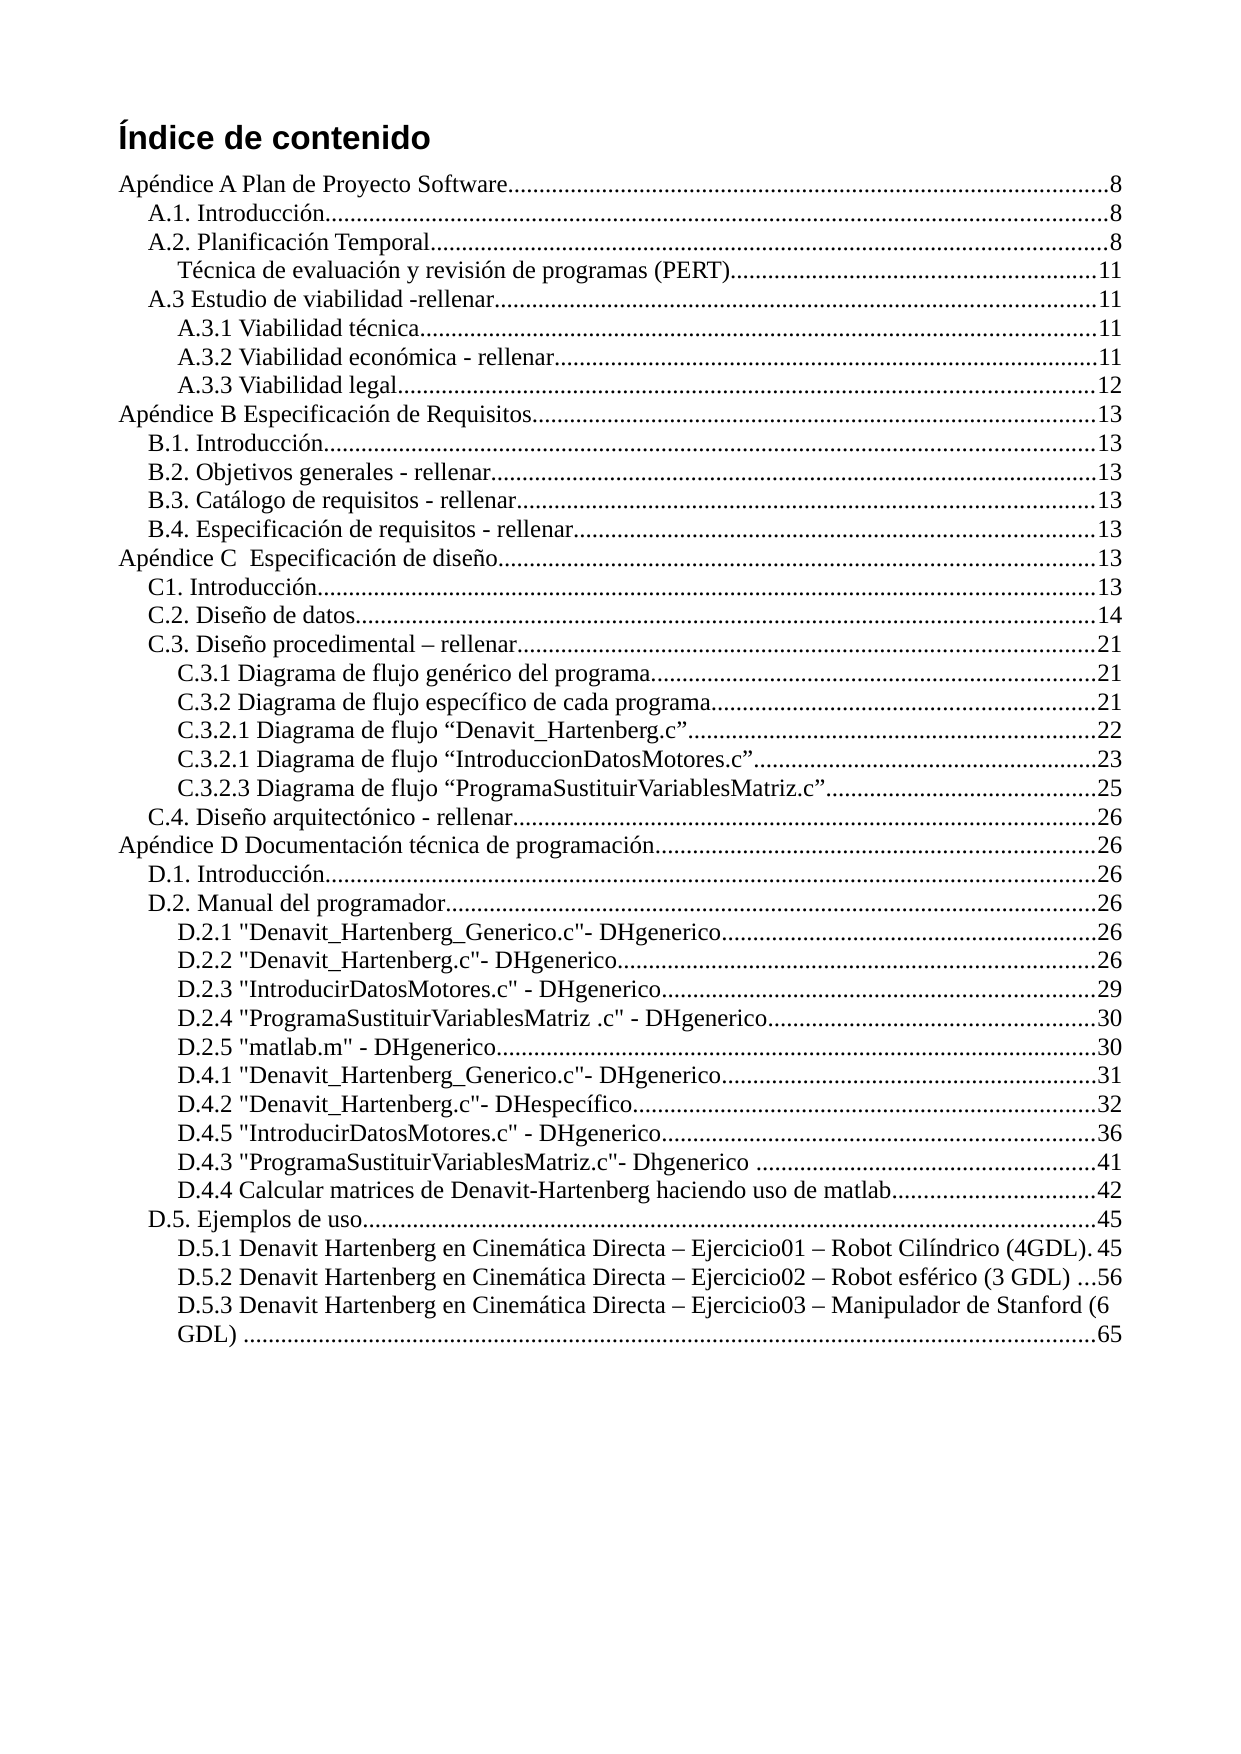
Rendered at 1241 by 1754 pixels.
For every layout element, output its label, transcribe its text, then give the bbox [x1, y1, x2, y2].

text B.2. Objetivos generales - rellenar 13 [148, 457, 1122, 485]
text C.3.2.3 Diagrama de flujo “ProgramaSustituirVariablesMatriz.c” 25 [177, 773, 1122, 802]
text D.1. Introducción 26 [148, 859, 1122, 888]
text A.3.3 Viabilidad legal 12 [177, 370, 1122, 399]
text D.2. Manual del programador 26 [148, 888, 1122, 917]
text B.1. Introducción 13 [148, 428, 1122, 457]
text D.2.4 "ProgramaSustituirVariablesMatriz .c" - DHgenerico 30 [177, 1003, 1122, 1032]
text C.3.2.1 Diagrama de flujo “Denavit_Hartenberg.c” 22 [177, 715, 1122, 744]
text A.1. Introducción 8 [148, 198, 1122, 227]
text C.3. Diseño procedimental – rellenar 21 [148, 629, 1122, 658]
text Apéndice D Documentación técnica de programación 26 [118, 830, 1122, 859]
text D.2.2 "Denavit_Hartenberg.c"- DHgenerico 26 [177, 945, 1122, 974]
text D.5.2 Denavit Hartenberg en Cinemática Directa – Ejercicio02 – Robot esférico (3 GDL) 56 [177, 1262, 1122, 1290]
text C.4. Diseño arquitectónico - rellenar 26 [148, 802, 1122, 830]
text D.5.1 Denavit Hartenberg en Cinemática Directa – Ejercicio01 – Robot Cilíndrico (4GDL) 45 [177, 1233, 1122, 1262]
text Apéndice A Plan de Proyecto Software 8 [118, 169, 1122, 198]
text C.3.1 Diagrama de flujo genérico del programa. 21 [177, 658, 1122, 687]
text C.2. Diseño de datos 14 [148, 600, 1122, 629]
text D.4.4 Calcular matrices de Denavit-Hartenberg haciendo uso de matlab 42 [177, 1175, 1122, 1204]
text D.4.1 "Denavit_Hartenberg_Generico.c"- DHgenerico 31 [177, 1060, 1122, 1089]
text D.4.5 "IntroducirDatosMotores.c" - DHgenerico 36 [177, 1118, 1122, 1147]
text D.4.2 "Denavit_Hartenberg.c"- DHespecífico 32 [177, 1089, 1122, 1118]
text Apéndice B Especificación de Requisitos 13 [118, 399, 1122, 428]
text A.2. Planificación Temporal 8 [148, 227, 1122, 255]
text Técnica de evaluación y revisión de programas (PERT) 11 [177, 255, 1122, 284]
text A.3 Estudio de viabilidad -rellenar 11 [148, 284, 1122, 313]
subtitle Índice de contenido [118, 118, 1122, 157]
text D.5.3 Denavit Hartenberg en Cinemática Directa – Ejercicio03 – Manipulador de Stanford (6 GDL) 65 [177, 1290, 1122, 1348]
text Apéndice C Especificación de diseño 13 [118, 543, 1122, 572]
text C1. Introducción 13 [148, 572, 1122, 600]
text B.3. Catálogo de requisitos - rellenar 13 [148, 485, 1122, 514]
text C.3.2 Diagrama de flujo específico de cada programa 21 [177, 687, 1122, 715]
text D.2.5 "matlab.m" - DHgenerico 30 [177, 1032, 1122, 1060]
text C.3.2.1 Diagrama de flujo “IntroduccionDatosMotores.c” 23 [177, 744, 1122, 773]
text D.5. Ejemplos de uso 45 [148, 1204, 1122, 1233]
text B.4. Especificación de requisitos - rellenar 13 [148, 514, 1122, 543]
text D.2.3 "IntroducirDatosMotores.c" - DHgenerico 29 [177, 974, 1122, 1003]
text A.3.1 Viabilidad técnica 11 [177, 313, 1122, 342]
text D.2.1 "Denavit_Hartenberg_Generico.c"- DHgenerico 26 [177, 917, 1122, 945]
text A.3.2 Viabilidad económica - rellenar 11 [177, 342, 1122, 370]
text D.4.3 "ProgramaSustituirVariablesMatriz.c"- Dhgenerico 41 [177, 1147, 1122, 1175]
